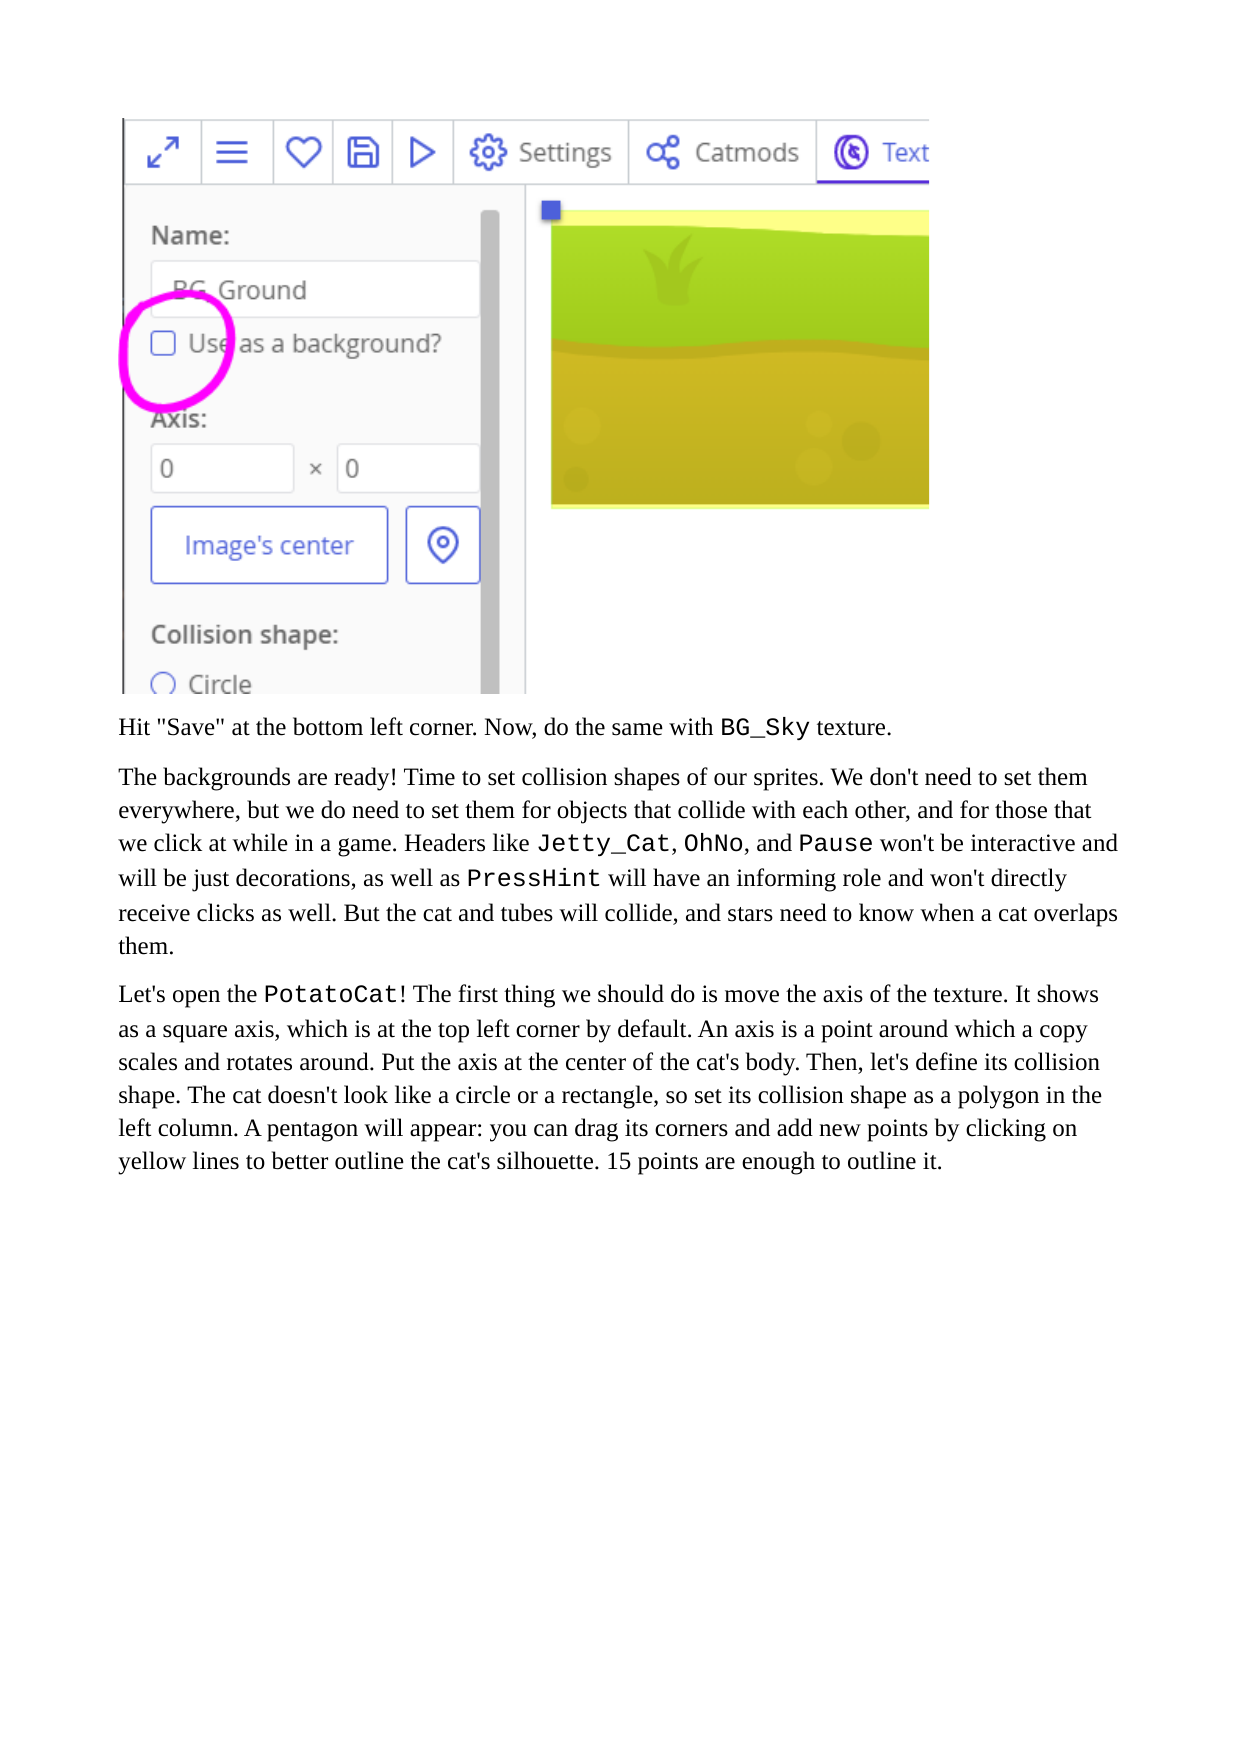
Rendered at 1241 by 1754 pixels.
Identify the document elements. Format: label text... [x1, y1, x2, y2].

text Let's open the PotatoCat! The first thing we should do is move the axis of the texture. It shows as a square axis, which is at the top left corner by default. An axis is a point around which a copy scales and rotates around. Put the axis at the center of the cat's body. Then, let's define its collision shape. The cat doesn't look like a circle or a rectangle, so set its collision shape as a polygon in the left column. A pentagon will appear: you can drag its corners and add new points by clicking on yellow lines to better outline the cat's silhouette. 15 points are enough to outline it. [118, 979, 1122, 1175]
text Hit "Save" at the bottom left corner. Now, do the same with BG_Sky texture. [118, 712, 1122, 743]
picture [118, 118, 930, 694]
text The backgrounds are ready! Time to set collision shapes of our sprites. We don't need to set them everywhere, but we do need to set them for objects that collide with each other, and for those that we click at while in a game. Headers like Jetty_Cat, OhNo, and Pause won't be interactive and will be just decorations, as well as PressHint will have an informing role and won't directly receive clicks as well. But the cat and tubes will collide, and stars need to know when a cat overlaps them. [118, 762, 1122, 960]
